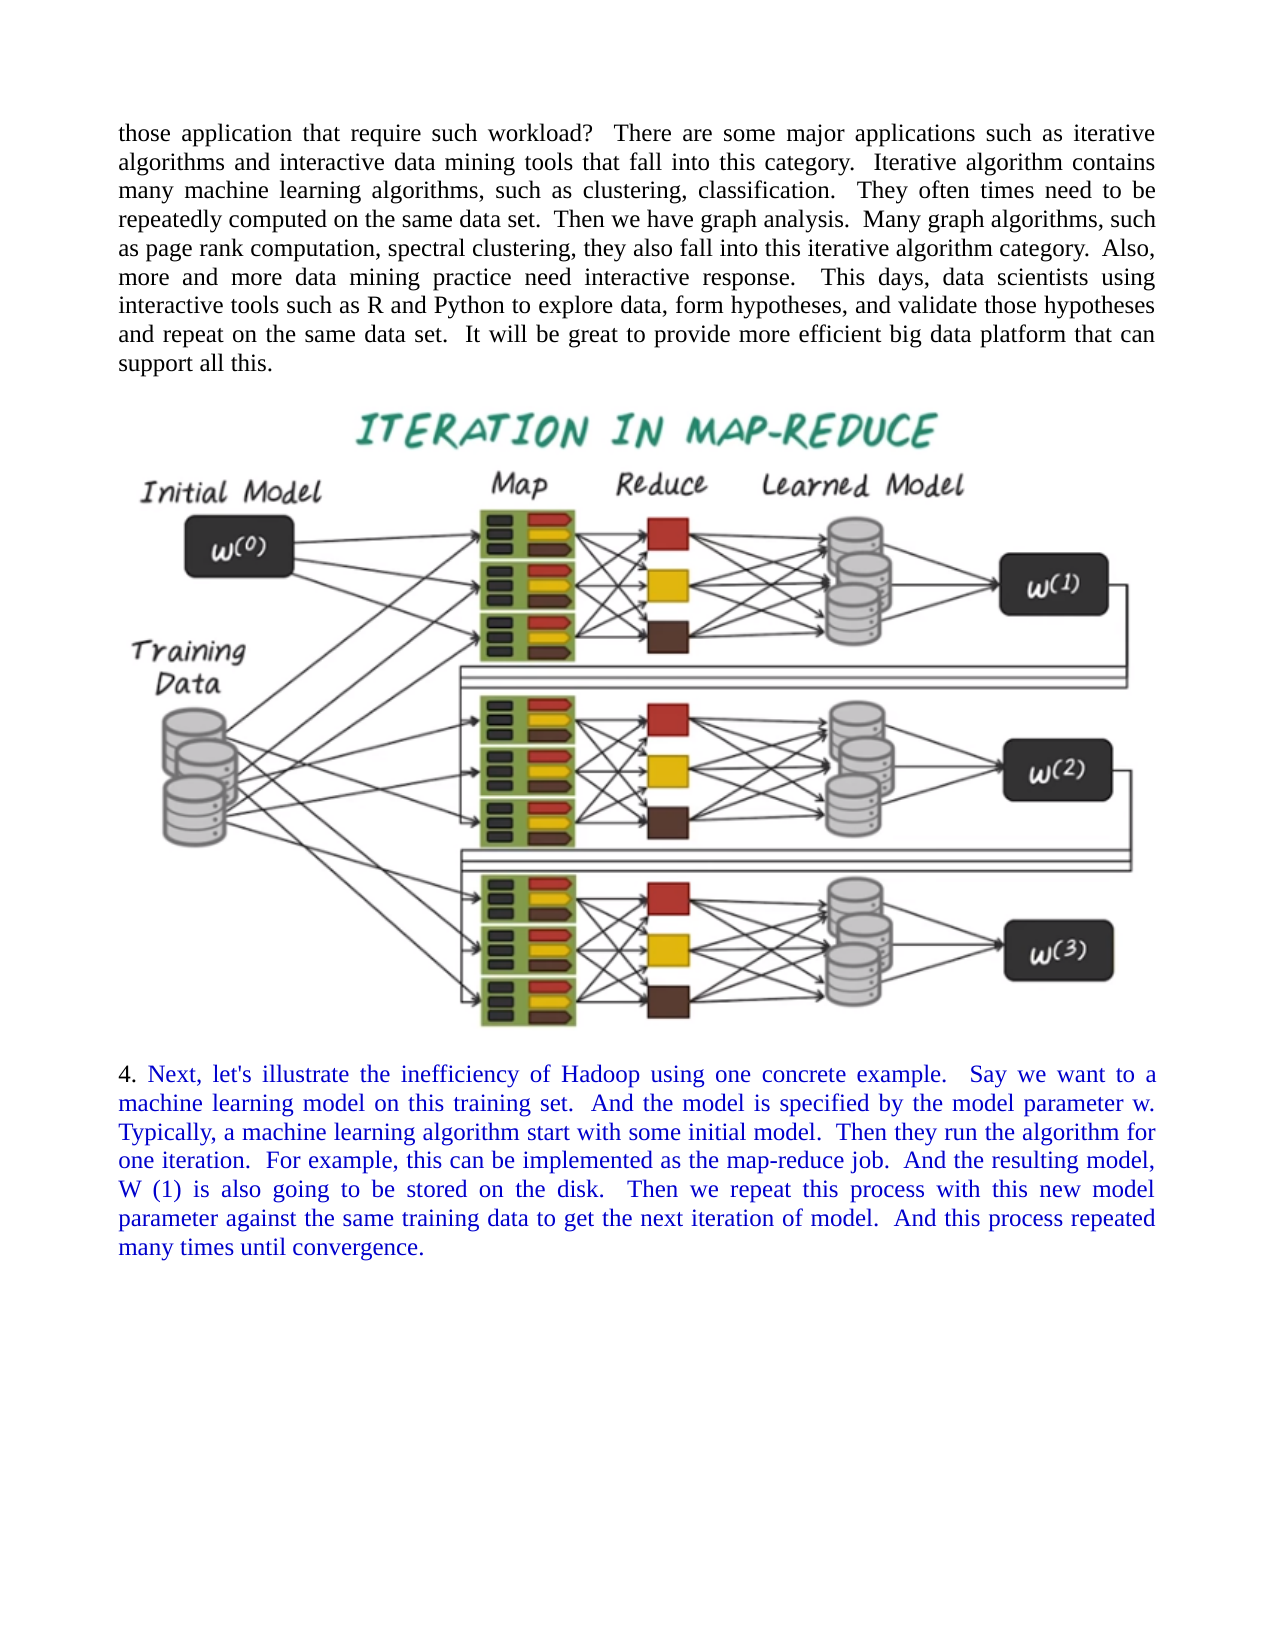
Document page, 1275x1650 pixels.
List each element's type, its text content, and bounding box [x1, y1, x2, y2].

picture [118, 405, 1157, 1031]
text those application that require such workload? There are some major applications such as iterative algorithms and interactive data mining tools that fall into this category. Iterative algorithm contains many machine learning algorithms, such as clustering, classification. They often times need to be repeatedly computed on the same data set. Then we have graph analysis. Many graph algorithms, such as page rank computation, spectral clustering, they also fall into this iterative algorithm category. Also, more and more data mining practice need interactive response. This days, data scientists using interactive tools such as R and Python to explore data, form hypotheses, and validate those hypotheses and repeat on the same data set. It will be great to provide more efficient big data platform that can support all this. [118, 118, 1157, 377]
text 4. Next, let's illustrate the inefficiency of Hadoop using one concrete example. Say we want to a machine learning model on this training set. And the model is specified by the model parameter w. Typically, a machine learning algorithm start with some initial model. Then they run the algorithm for one iteration. For example, this can be implemented as the map-reduce job. And the resulting model, W (1) is also going to be stored on the disk. Then we repeat this process with this new model parameter against the same training data to get the next iteration of model. And this process repeated many times until convergence. [118, 1059, 1157, 1261]
